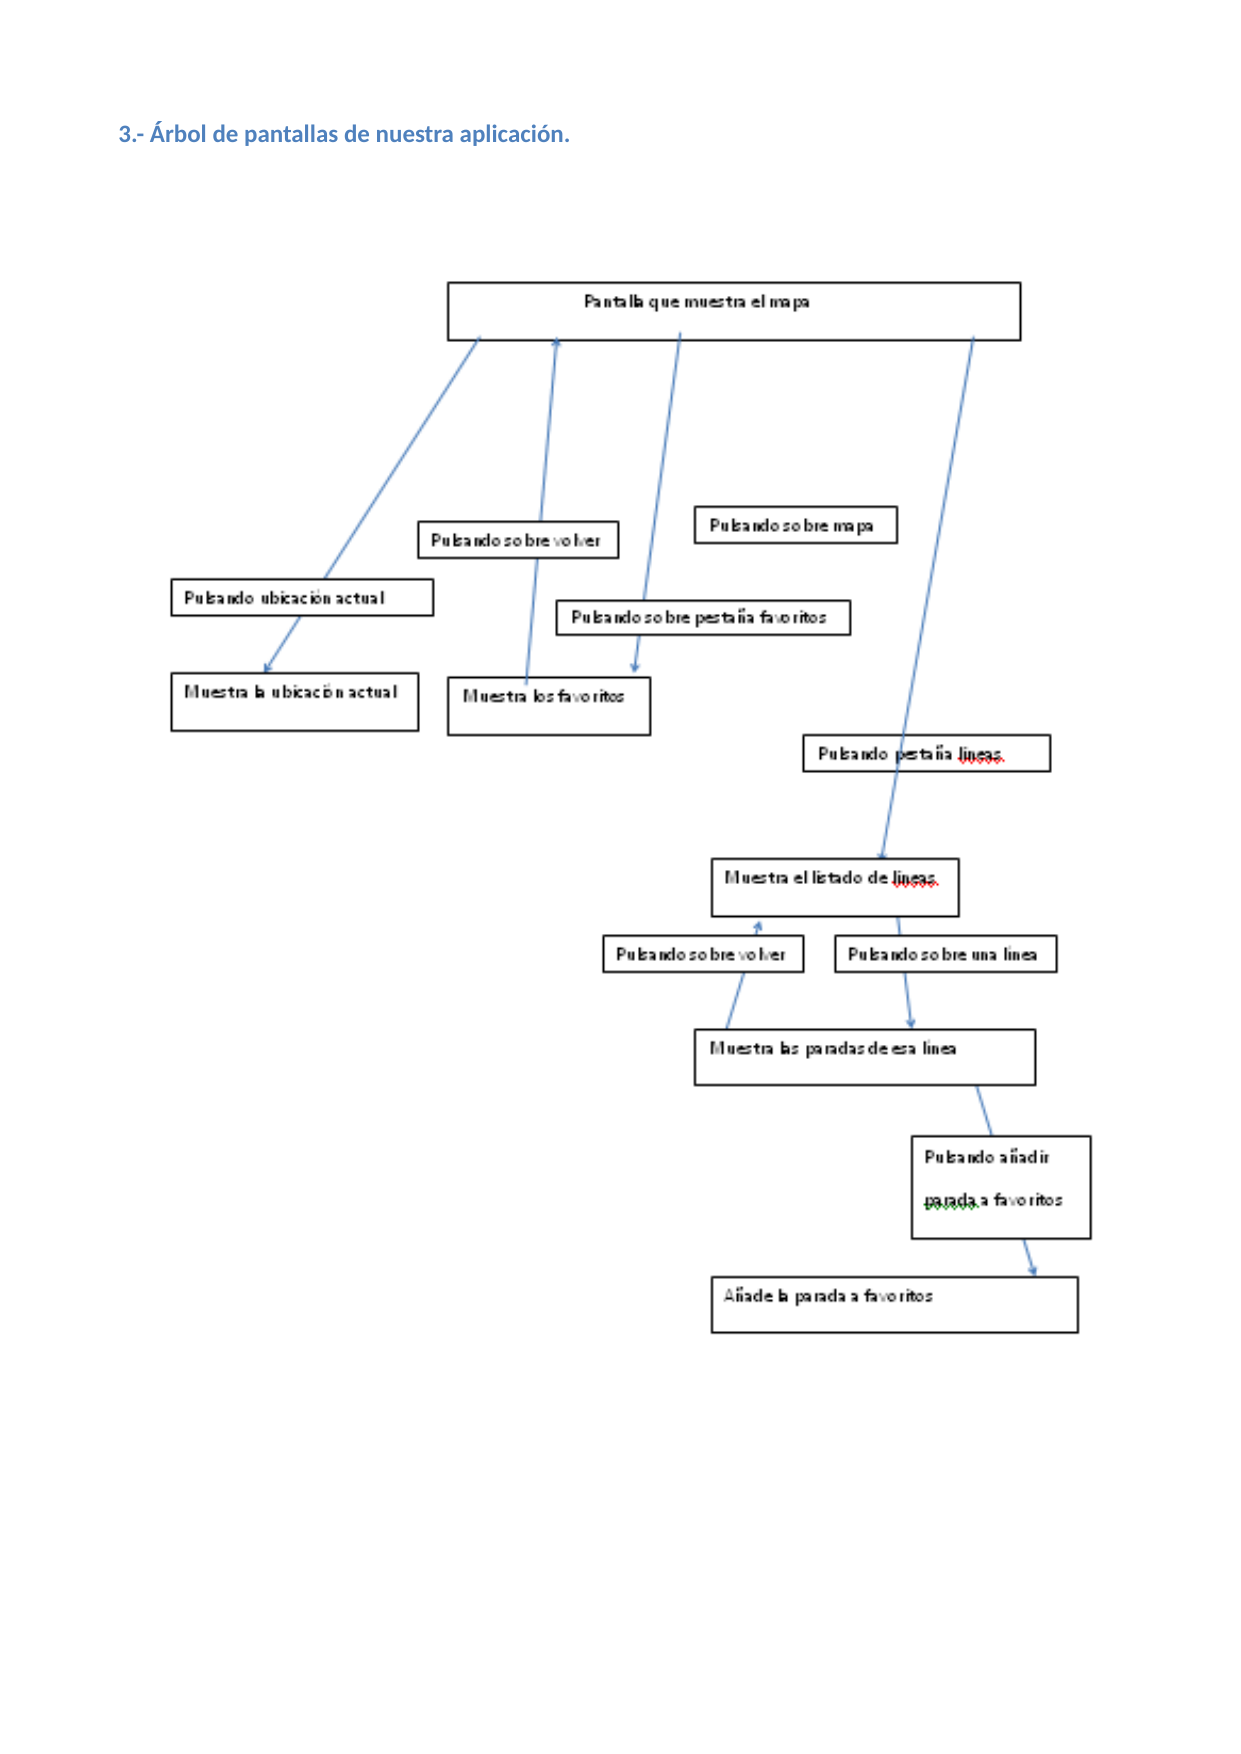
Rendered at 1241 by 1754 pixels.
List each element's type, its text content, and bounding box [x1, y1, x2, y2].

picture [120, 263, 1120, 1394]
subtitle 3.- Árbol de pantallas de nuestra aplicación. [118, 118, 1122, 149]
